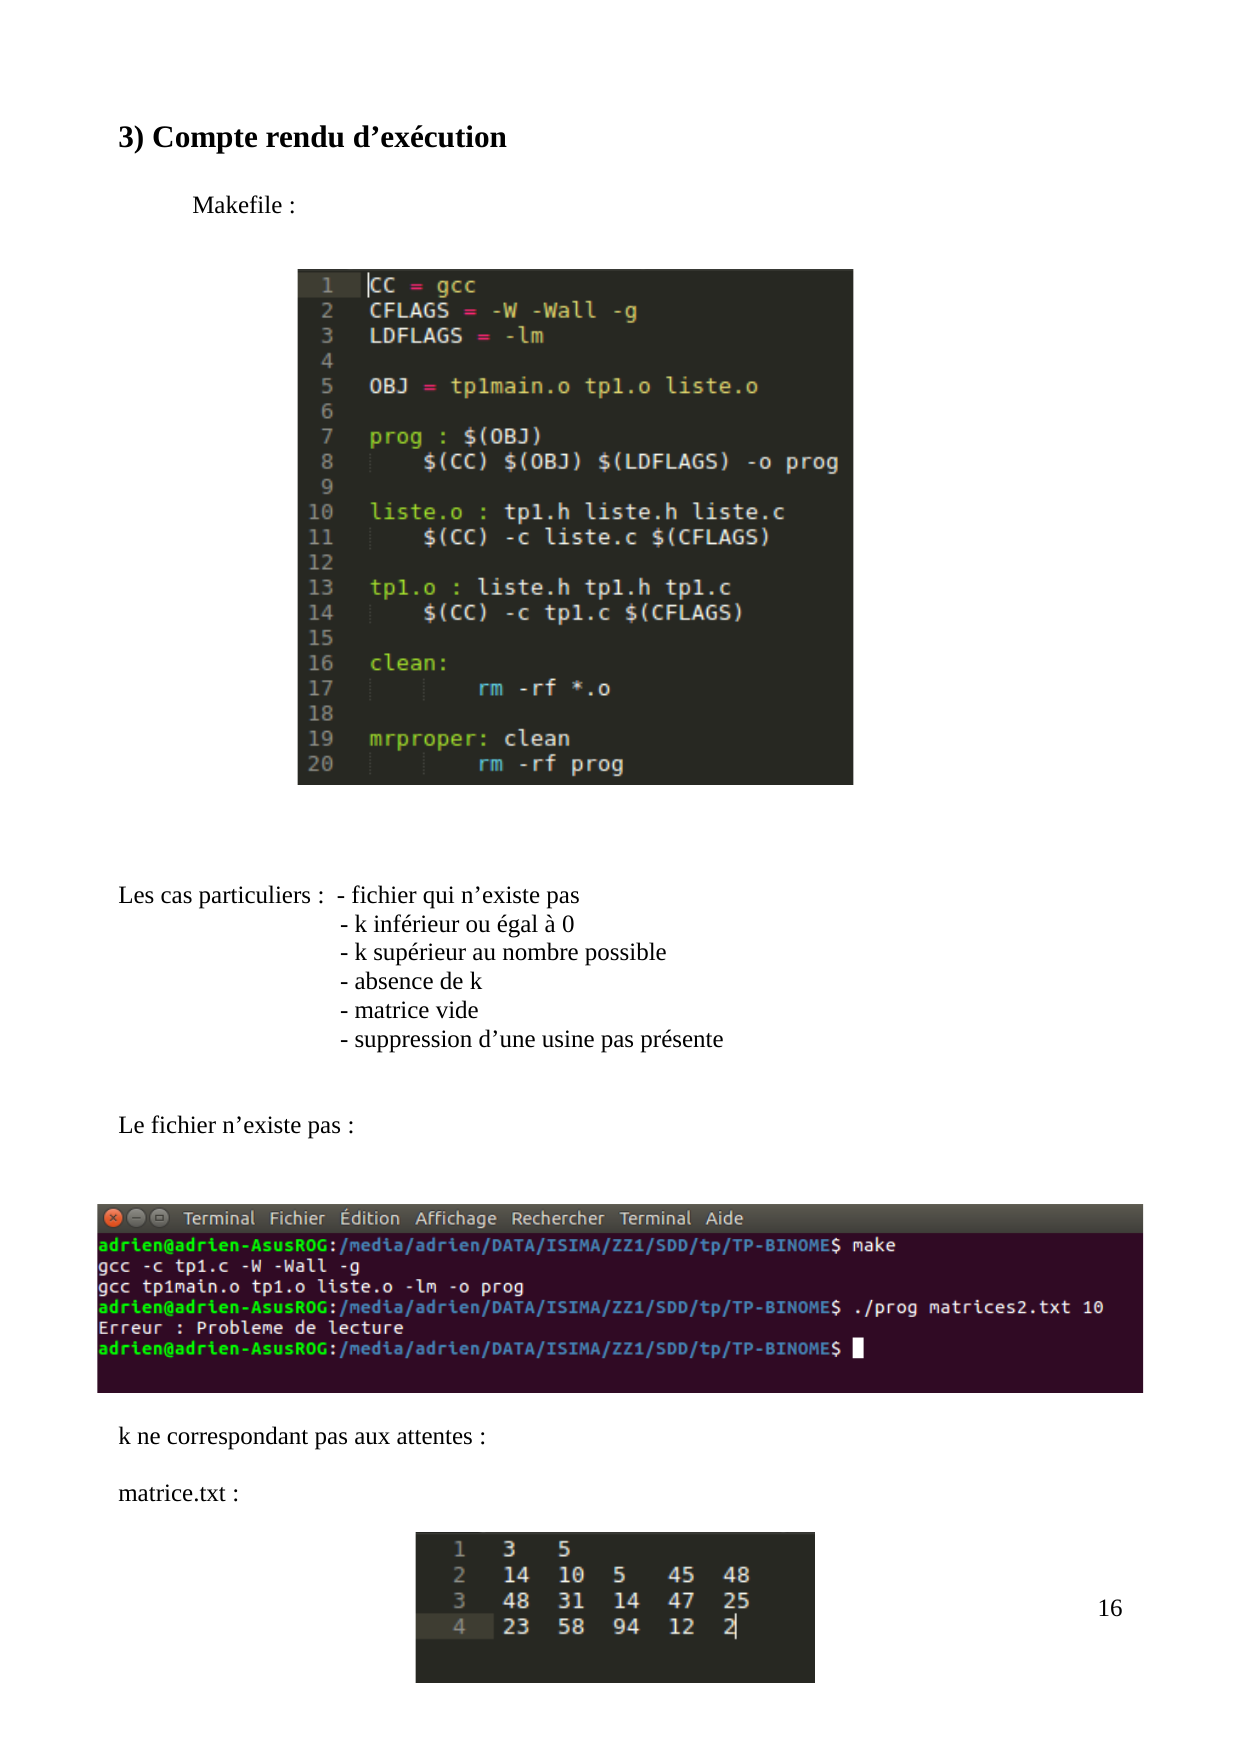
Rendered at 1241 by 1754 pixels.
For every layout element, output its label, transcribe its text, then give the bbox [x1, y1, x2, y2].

text - matrice vide [118, 995, 1122, 1024]
text Makefile : [118, 190, 1122, 219]
text k ne correspondant pas aux attentes : [118, 1421, 1122, 1450]
text - suppression d’une usine pas présente [118, 1024, 1122, 1052]
text - k supérieur au nombre possible [118, 937, 1122, 966]
text 16 [118, 1593, 1122, 1622]
text Les cas particuliers : - fichier qui n’existe pas [118, 880, 1122, 909]
text Le fichier n’existe pas : [118, 1110, 1122, 1139]
text - absence de k [118, 966, 1122, 995]
text - k inférieur ou égal à 0 [118, 909, 1122, 937]
text 3) Compte rendu d’exécution [118, 118, 1122, 154]
text matrice.txt : [118, 1478, 1122, 1507]
